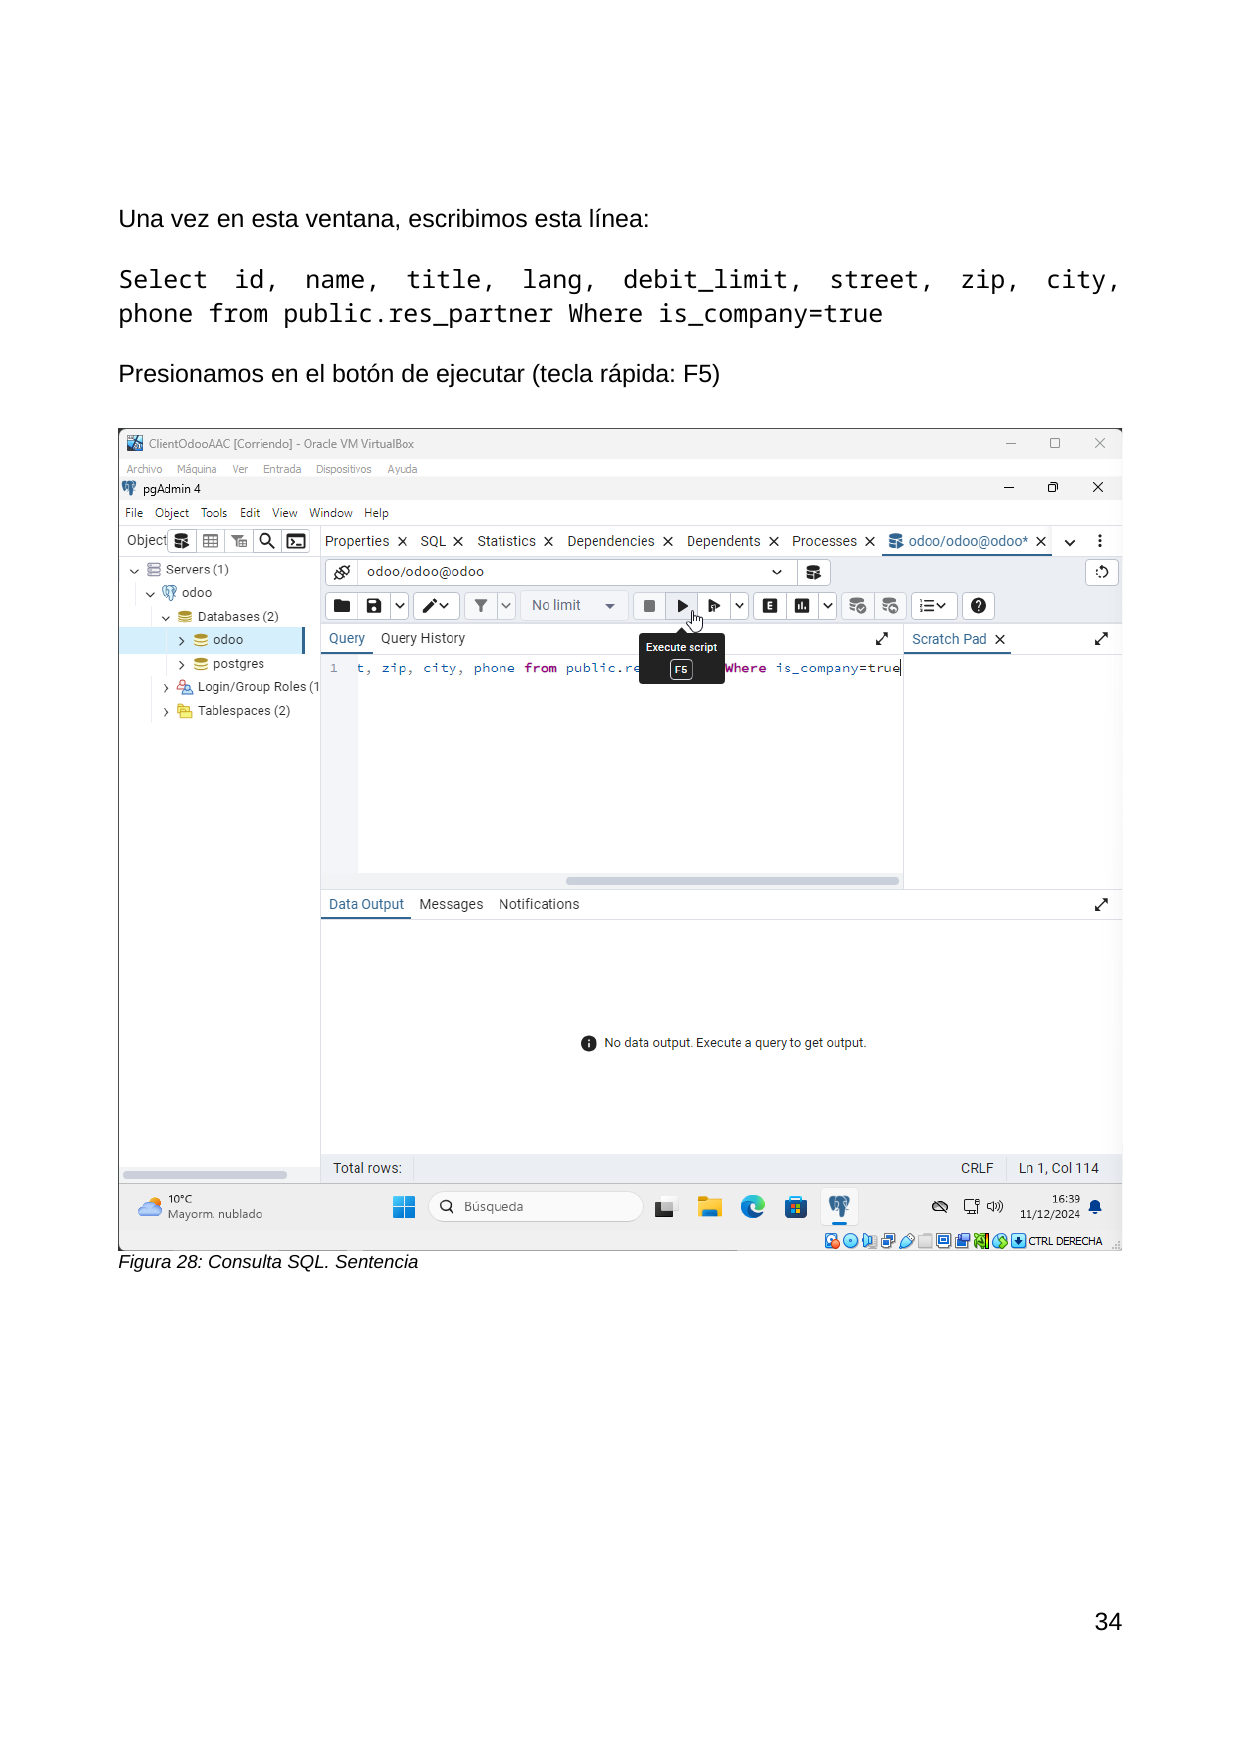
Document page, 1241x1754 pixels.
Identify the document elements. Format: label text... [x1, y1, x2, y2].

text Select id, name, title, lang, debit_limit, street, zip, city, phone from public.res_partner Where is_company=true [118, 262, 1122, 330]
text Una vez en esta ventana, escribimos esta línea: [118, 204, 1122, 233]
picture [118, 428, 1123, 1251]
text Presionamos en el botón de ejecutar (tecla rápida: F5) [118, 359, 1122, 387]
text Figura 28: Consulta SQL. Sentencia [118, 1251, 1122, 1272]
